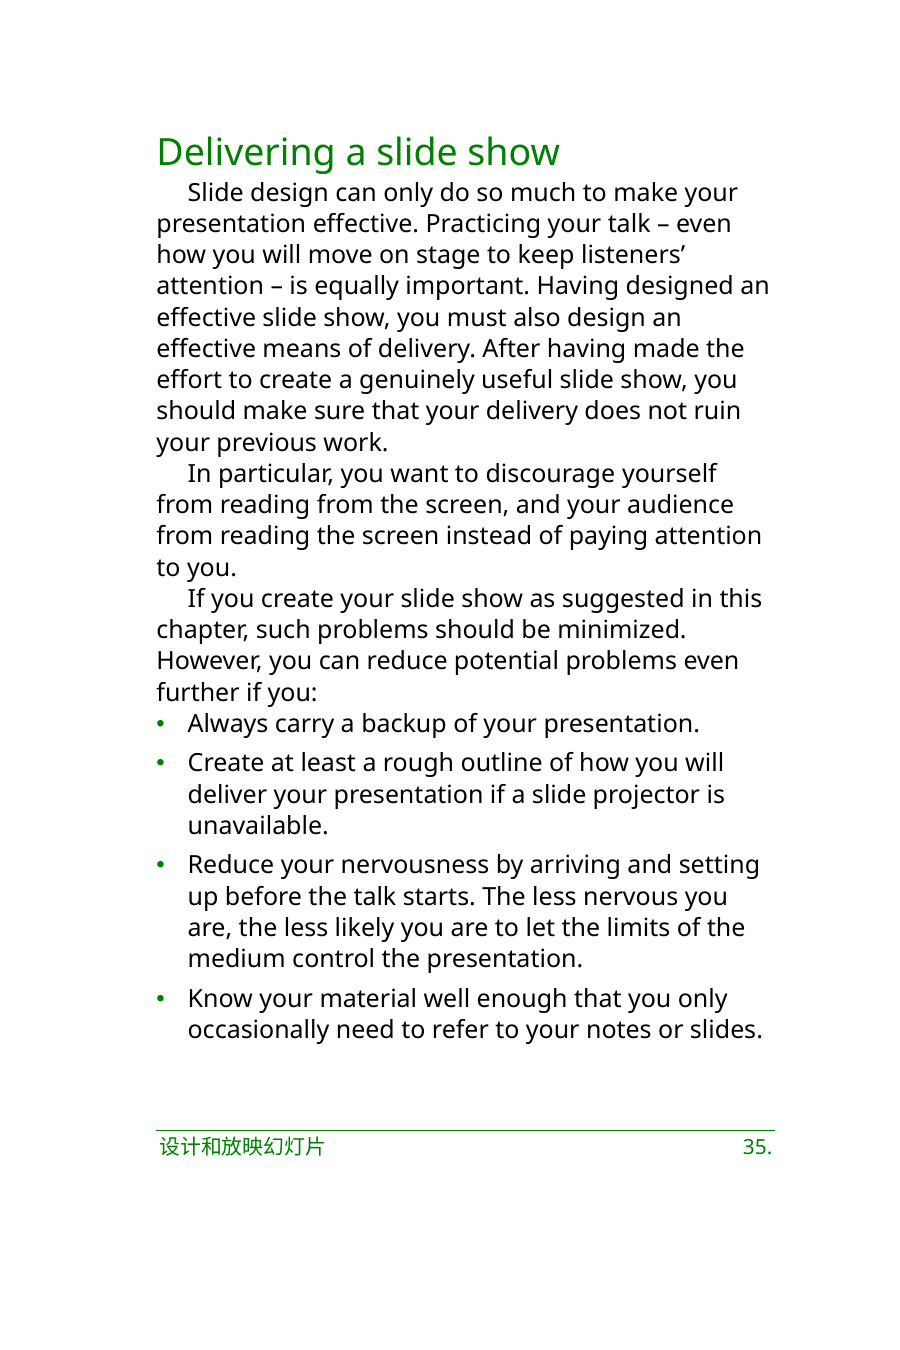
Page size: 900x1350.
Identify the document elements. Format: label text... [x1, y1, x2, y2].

subtitle Delivering a slide show [156, 125, 775, 176]
list Create at least a rough outline of how you will deliver your presentation if a slide projector is unavailable. [156, 747, 775, 841]
list Reduce your nervousness by arriving and setting up before the talk starts. The less nervous you are, the less likely you are to let the limits of the medium control the presentation. [156, 849, 775, 974]
list Know your material well enough that you only occasionally need to refer to your notes or slides. [156, 982, 775, 1045]
text In particular, you want to discourage yourself from reading from the screen, and your audience from reading the screen instead of paying attention to you. [156, 457, 775, 582]
text Slide design can only do so much to make your presentation effective. Practicing your talk – even how you will move on stage to keep listeners’ attention – is equally important. Having designed an effective slide show, you must also design an effective means of delivery. After having made the effort to create a genuinely useful slide show, you should make sure that your delivery does not ruin your previous work. [156, 176, 775, 457]
text If you create your slide show as suggested in this chapter, such problems should be minimized. However, you can reduce potential problems even further if you: [156, 582, 775, 707]
list Always carry a backup of your presentation. [156, 707, 775, 738]
